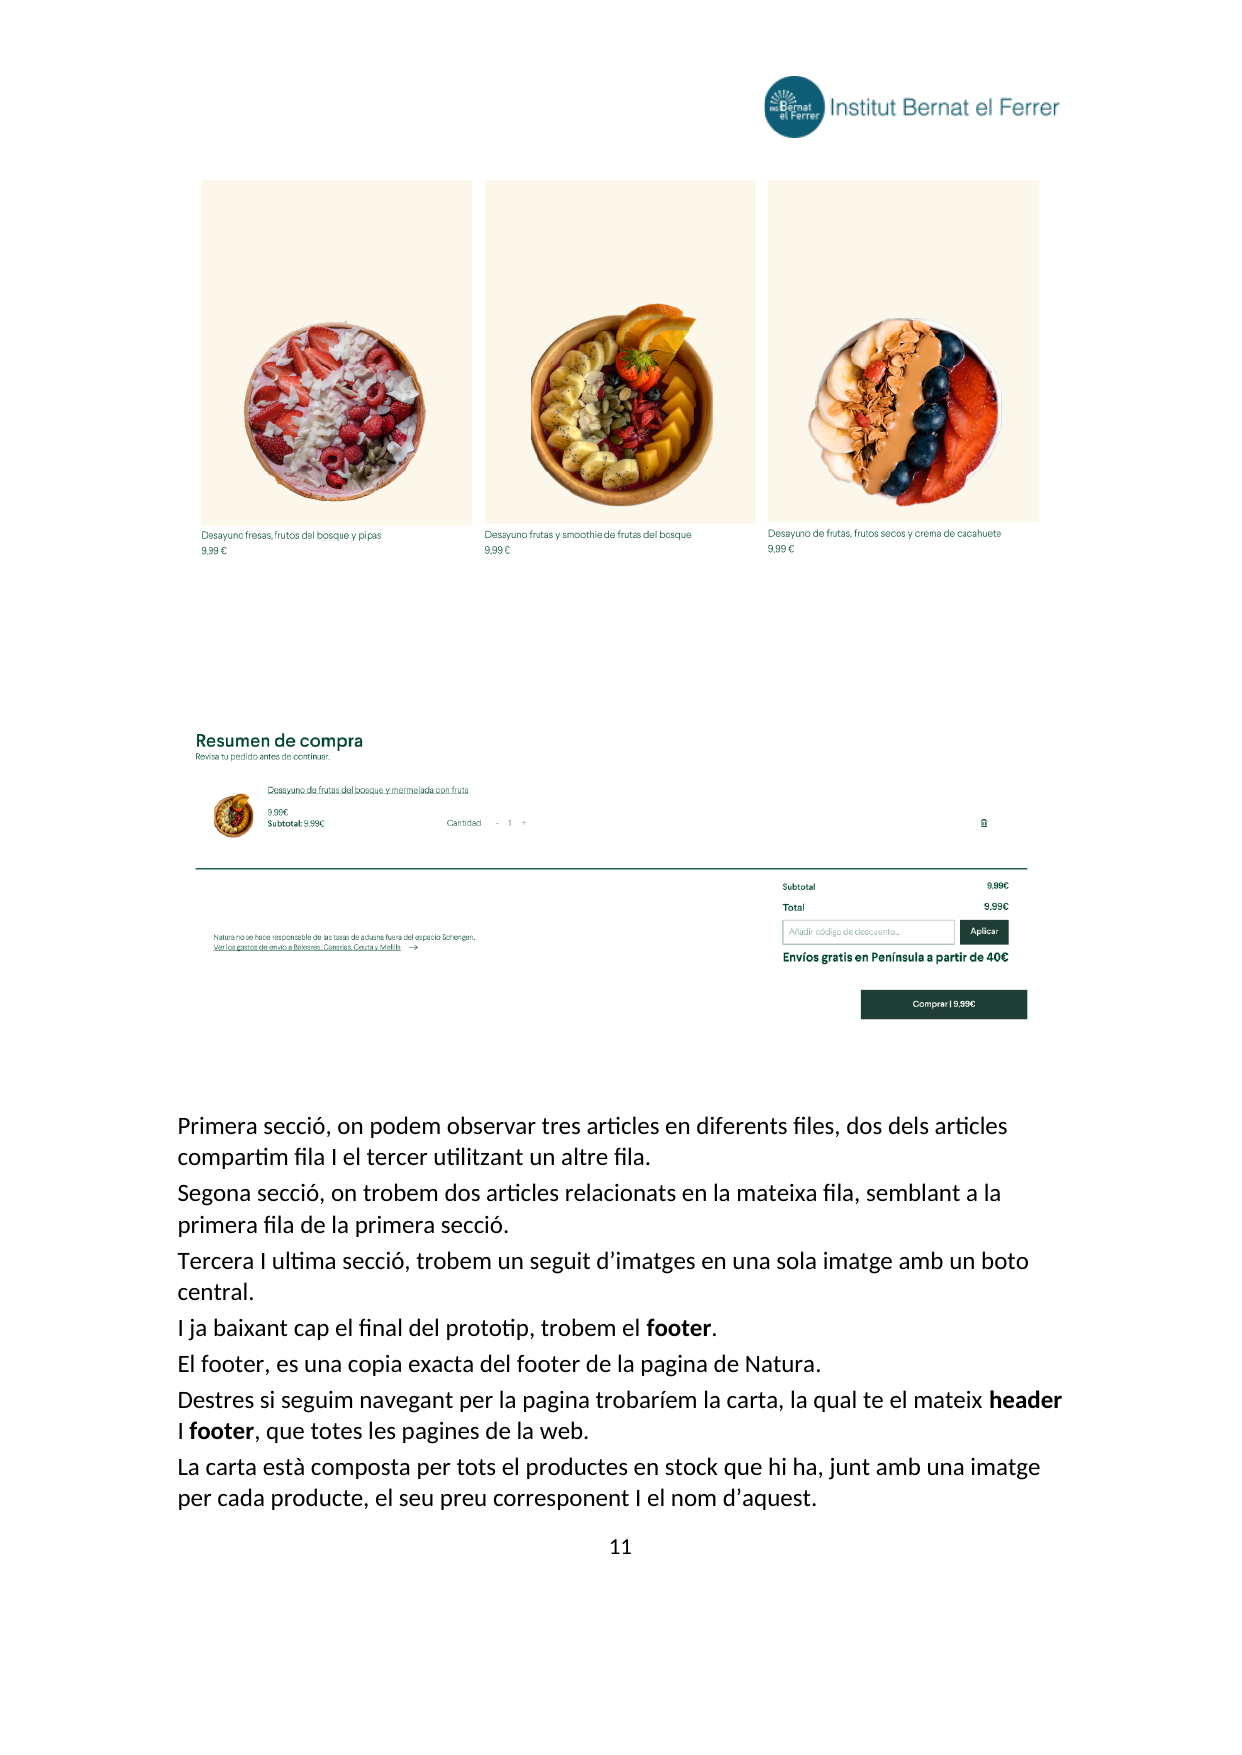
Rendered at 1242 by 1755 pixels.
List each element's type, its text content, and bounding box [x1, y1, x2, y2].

picture [171, 715, 1057, 1043]
list Segona secció, on trobem dos articles relacionats en la mateixa fila, semblant a la primera fila de la primera secció. [140, 1177, 1062, 1239]
text Tercera I ultima secció, trobem un seguit d’imatges en una sola imatge amb un boto central. [140, 1245, 1062, 1307]
picture [177, 155, 1063, 577]
text I ja baixant cap el final del prototip, trobem el footer. [140, 1312, 1062, 1343]
text Destres si seguim navegant per la pagina trobaríem la carta, la qual te el mateix header I footer, que totes les pagines de la web. [140, 1384, 1062, 1446]
list Primera secció, on podem observar tres articles en diferents files, dos dels articles compartim fila I el tercer utilitzant un altre fila. [140, 1110, 1062, 1172]
text El footer, es una copia exacta del footer de la pagina de Natura. [140, 1348, 1062, 1378]
picture [764, 76, 1060, 138]
text La carta està composta per tots el productes en stock que hi ha, junt amb una imatge per cada producte, el seu preu corresponent I el nom d’aquest. [140, 1451, 1062, 1513]
